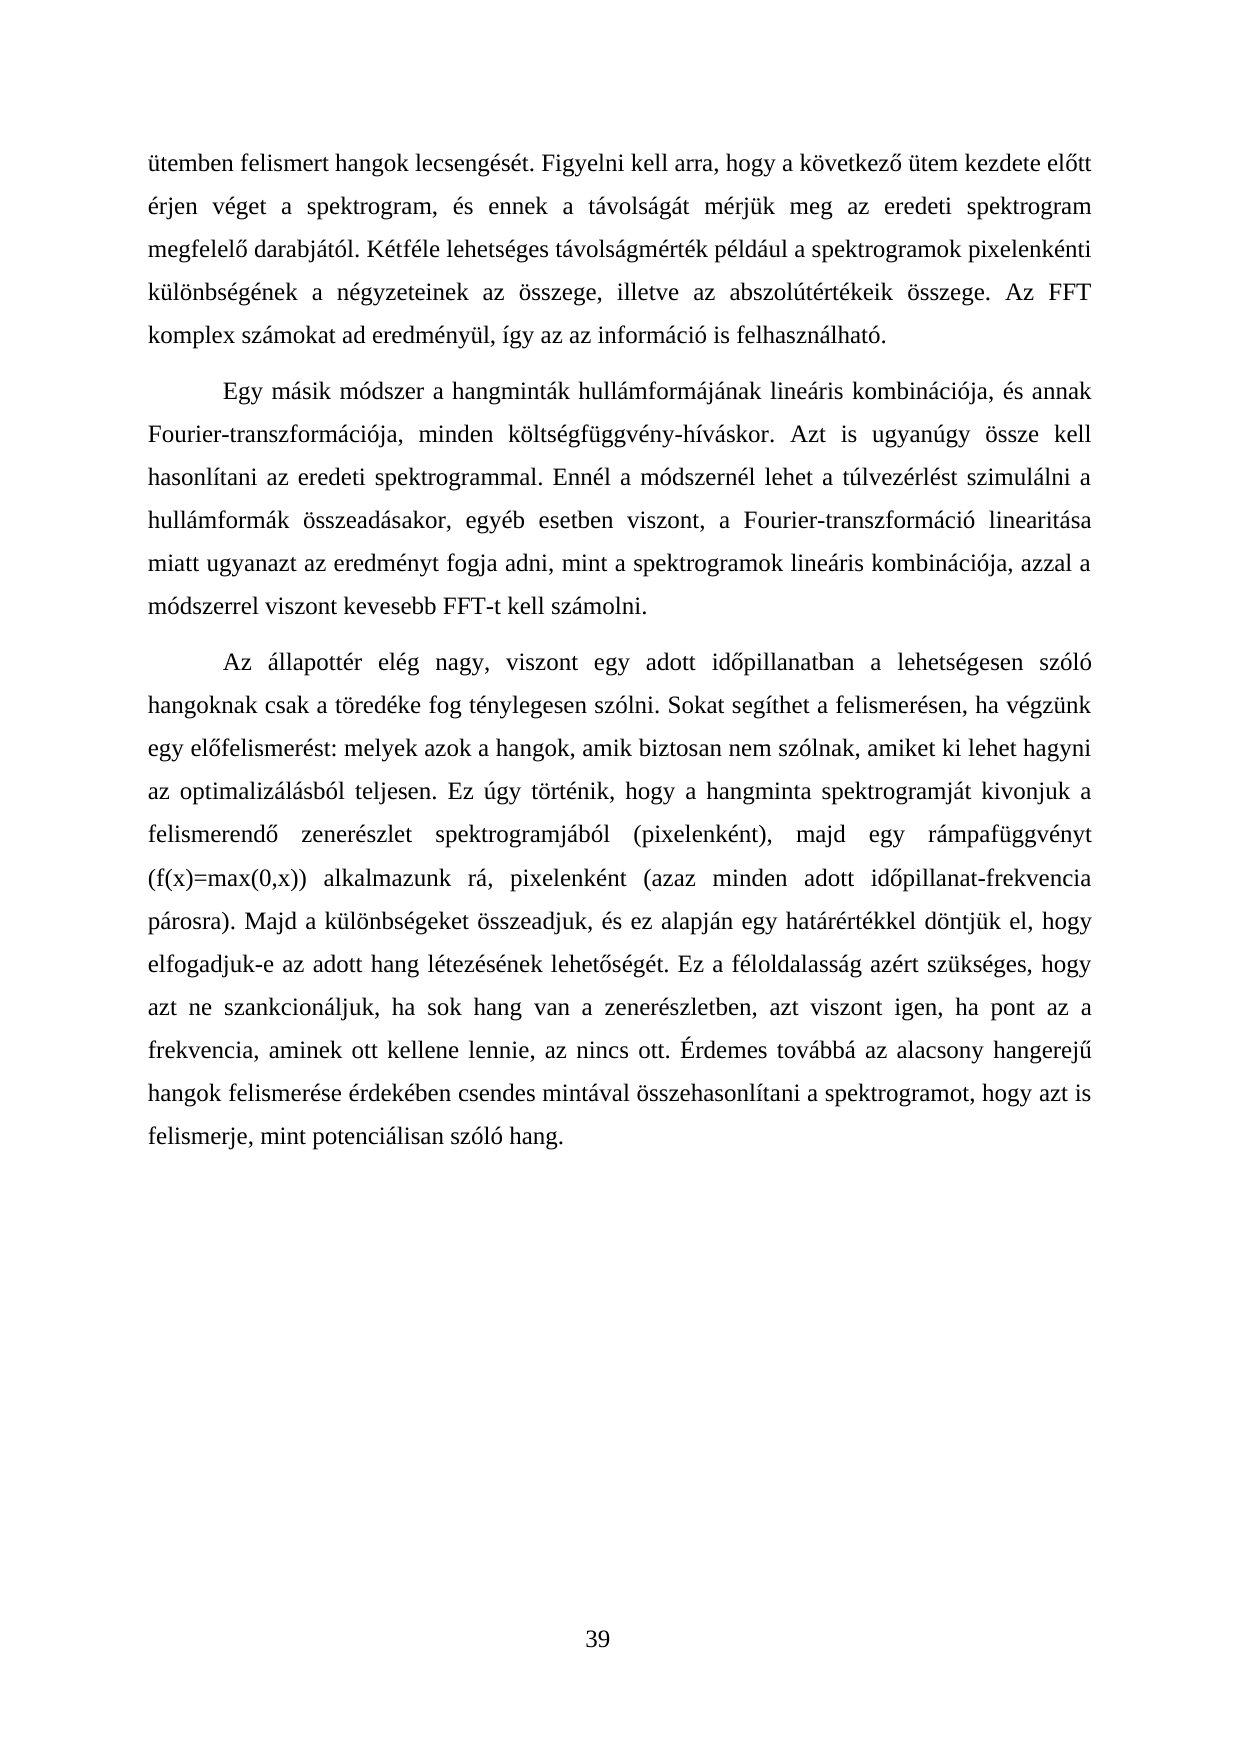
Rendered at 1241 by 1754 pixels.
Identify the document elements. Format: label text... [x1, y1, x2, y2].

text Egy másik módszer a hangminták hullámformájának lineáris kombinációja, és annak Fourier-transzformációja, minden költségfüggvény-híváskor. Azt is ugyanúgy össze kell hasonlítani az eredeti spektrogrammal. Ennél a módszernél lehet a túlvezérlést szimulálni a hullámformák összeadásakor, egyéb esetben viszont, a Fourier-transzformáció linearitása miatt ugyanazt az eredményt fogja adni, mint a spektrogramok lineáris kombinációja, azzal a módszerrel viszont kevesebb FFT-t kell számolni. [148, 376, 1092, 620]
text Az állapottér elég nagy, viszont egy adott időpillanatban a lehetségesen szóló hangoknak csak a töredéke fog ténylegesen szólni. Sokat segíthet a felismerésen, ha végzünk egy előfelismerést: melyek azok a hangok, amik biztosan nem szólnak, amiket ki lehet hagyni az optimalizálásból teljesen. Ez úgy történik, hogy a hangminta spektrogramját kivonjuk a felismerendő zenerészlet spektrogramjából (pixelenként), majd egy rámpafüggvényt (f(x)=max(0,x)) alkalmazunk rá, pixelenként (azaz minden adott időpillanat-frekvencia párosra). Majd a különbségeket összeadjuk, és ez alapján egy határértékkel döntjük el, hogy elfogadjuk-e az adott hang létezésének lehetőségét. Ez a féloldalasság azért szükséges, hogy azt ne szankcionáljuk, ha sok hang van a zenerészletben, azt viszont igen, ha pont az a frekvencia, aminek ott kellene lennie, az nincs ott. Érdemes továbbá az alacsony hangerejű hangok felismerése érdekében csendes mintával összehasonlítani a spektrogramot, hogy azt is felismerje, mint potenciálisan szóló hang. [148, 647, 1092, 1150]
text ütemben felismert hangok lecsengését. Figyelni kell arra, hogy a következő ütem kezdete előtt érjen véget a spektrogram, és ennek a távolságát mérjük meg az eredeti spektrogram megfelelő darabjától. Kétféle lehetséges távolságmérték például a spektrogramok pixelenkénti különbségének a négyzeteinek az összege, illetve az abszolútértékeik összege. Az FFT komplex számokat ad eredményül, így az az információ is felhasználható. [148, 148, 1092, 349]
